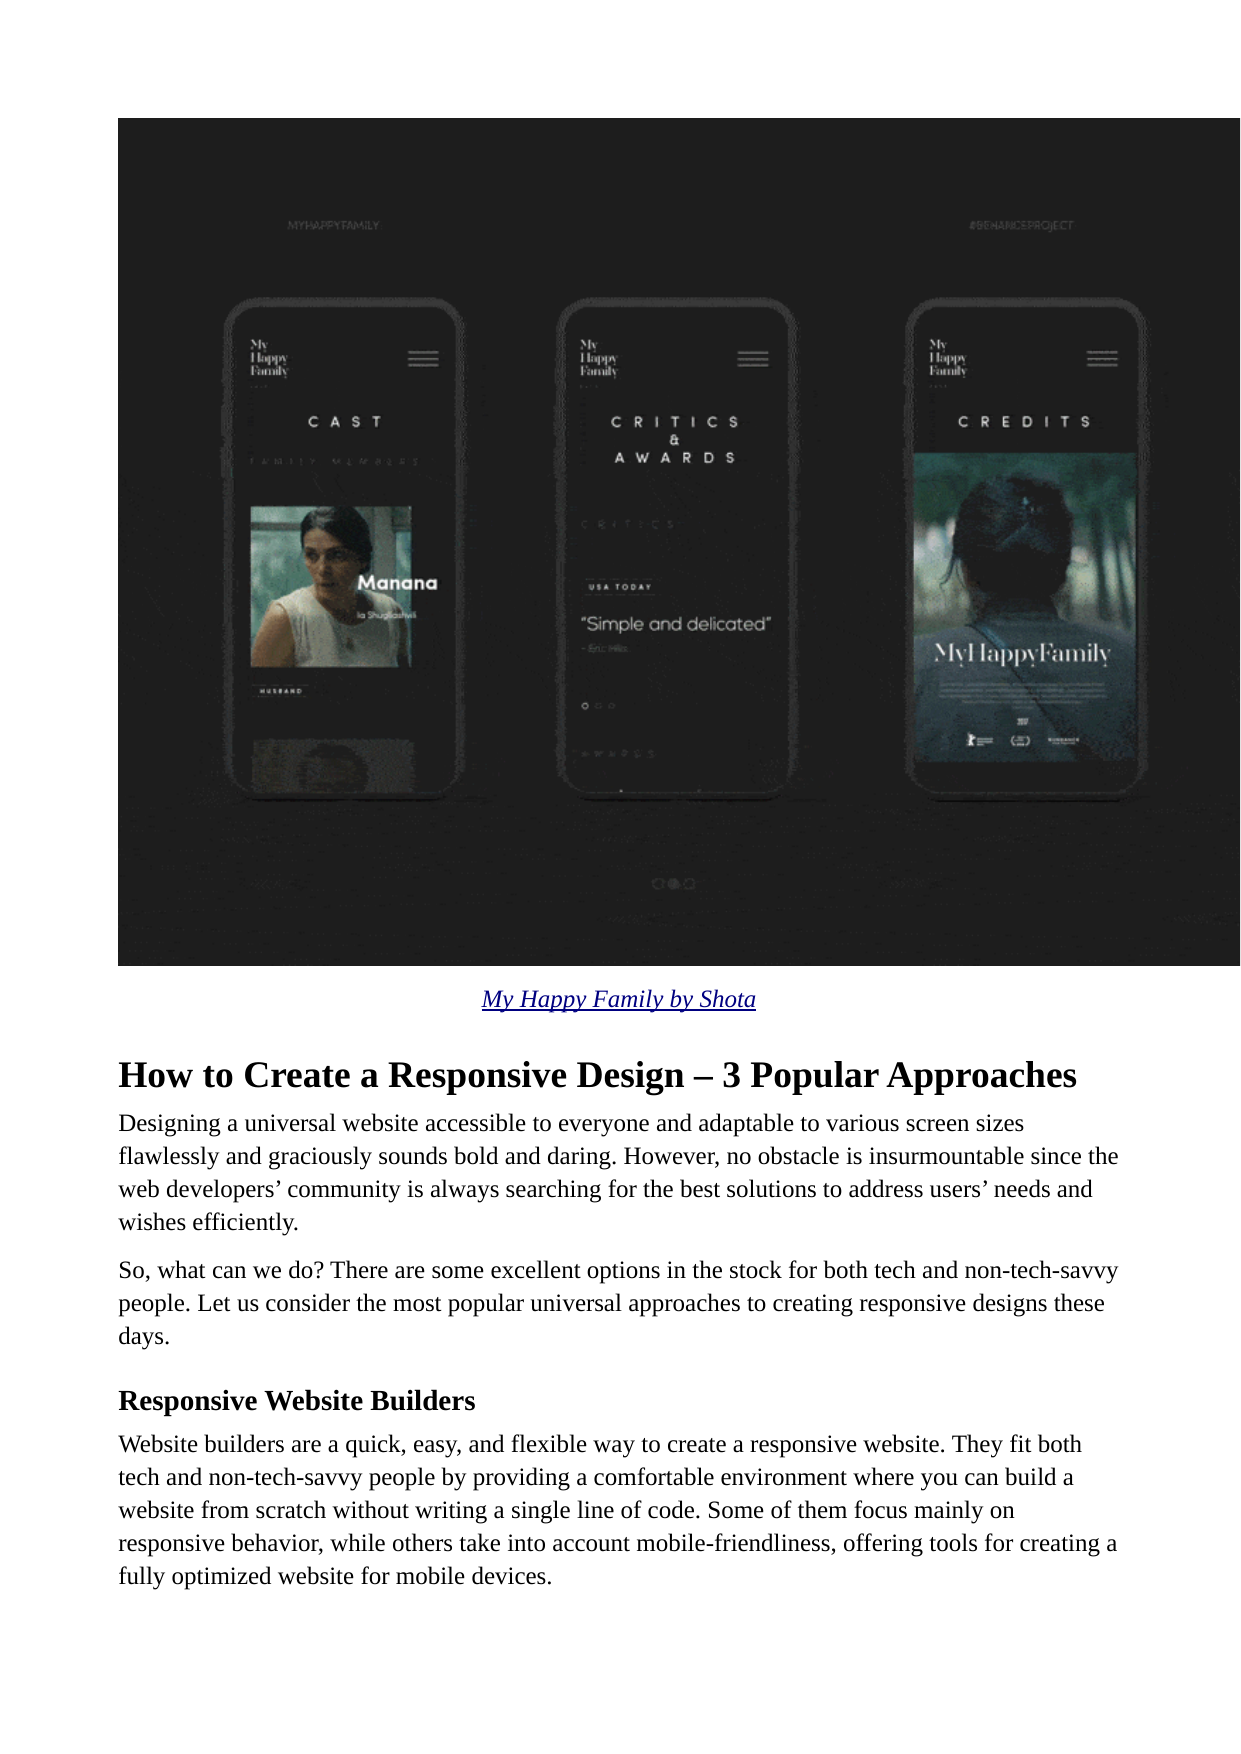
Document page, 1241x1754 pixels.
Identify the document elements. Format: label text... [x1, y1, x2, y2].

subtitle Responsive Website Builders [118, 1383, 1122, 1417]
picture [118, 118, 1241, 966]
text Website builders are a quick, easy, and flexible way to create a responsive website. They fit both tech and non-tech-savvy people by providing a comfortable environment where you can build a website from scratch without writing a single line of code. Some of them focus mainly on responsive behavior, while others take into account mobile-friendliness, offering tools for creating a fully optimized website for mobile devices. [118, 1429, 1122, 1590]
text So, what can we do? There are some excellent options in the stock for both tech and non-tech-savvy people. Let us consider the most popular universal approaches to creating responsive designs these days. [118, 1255, 1122, 1350]
text Designing a universal website accessible to everyone and adaptable to various screen sizes flawlessly and graciously sounds bold and daring. However, no obstacle is insurmountable since the web developers’ community is always searching for the best solutions to address users’ needs and wishes efficiently. [118, 1108, 1122, 1236]
text My Happy Family by Shota [118, 984, 1122, 1013]
subtitle How to Create a Responsive Design – 3 Popular Approaches [118, 1053, 1122, 1096]
